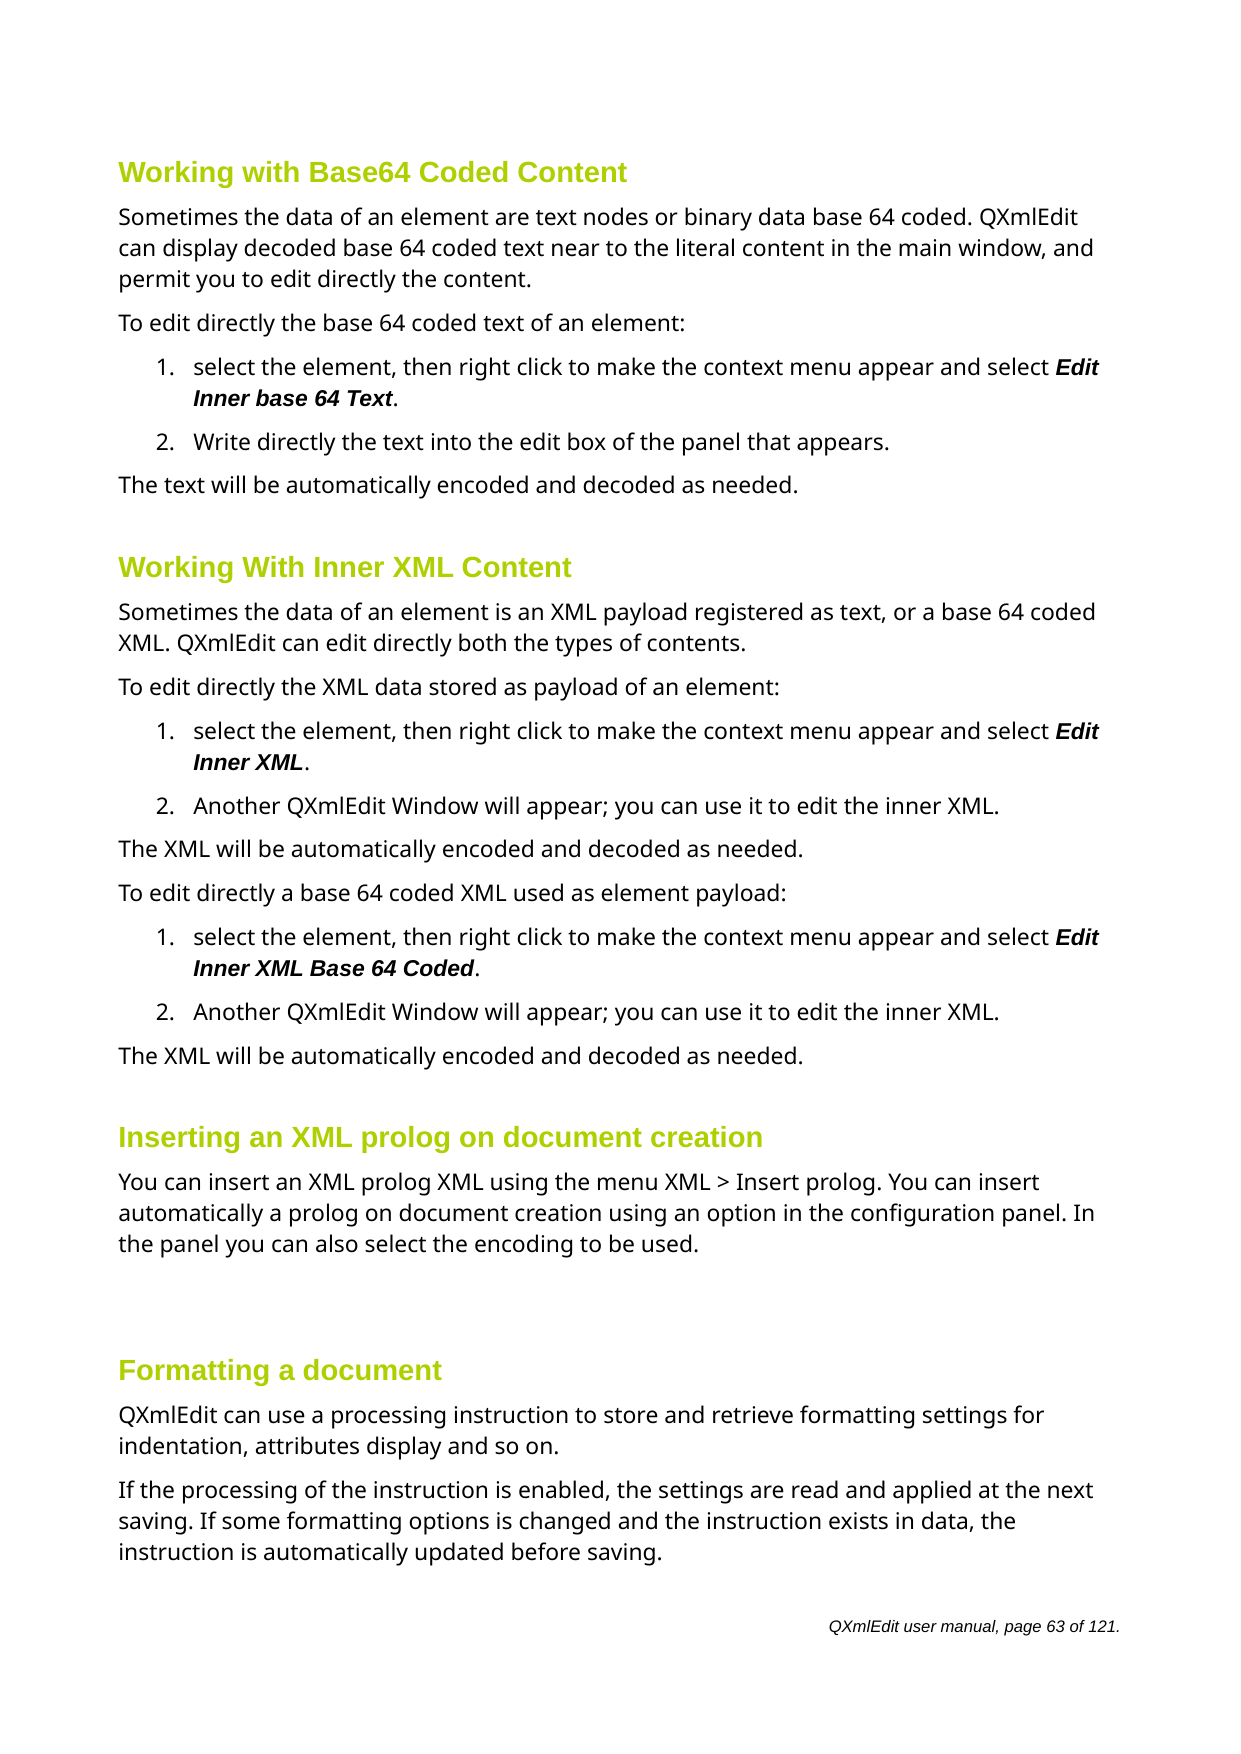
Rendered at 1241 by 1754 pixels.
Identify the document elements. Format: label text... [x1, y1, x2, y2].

text The XML will be automatically encoded and decoded as needed. [118, 1039, 1122, 1071]
list Another QXmlEdit Window will appear; you can use it to edit the inner XML. [156, 996, 1122, 1027]
list select the element, then right click to make the context menu appear and select Edit Inner XML Base 64 Coded. [156, 921, 1122, 983]
text QXmlEdit can use a processing instruction to store and retrieve formatting settings for indentation, attributes display and so on. [118, 1398, 1122, 1461]
text Sometimes the data of an element are text nodes or binary data base 64 coded. QXmlEdit can display decoded base 64 coded text near to the literal content in the main window, and permit you to edit directly the content. [118, 201, 1122, 294]
list Write directly the text into the edit box of the panel that appears. [156, 426, 1122, 457]
subtitle Formatting a document [118, 1353, 1122, 1386]
text The text will be automatically encoded and decoded as needed. [118, 469, 1122, 501]
text The XML will be automatically encoded and decoded as needed. [118, 833, 1122, 864]
list select the element, then right click to make the context menu appear and select Edit Inner base 64 Text. [156, 351, 1122, 413]
list Another QXmlEdit Window will appear; you can use it to edit the inner XML. [156, 789, 1122, 821]
text Sometimes the data of an element is an XML payload registered as text, or a base 64 coded XML. QXmlEdit can edit directly both the types of contents. [118, 596, 1122, 658]
subtitle Inserting an XML prolog on document creation [118, 1120, 1122, 1153]
subtitle Working with Base64 Coded Content [118, 155, 1122, 188]
text To edit directly the base 64 coded text of an element: [118, 307, 1122, 338]
subtitle Working With Inner XML Content [118, 550, 1122, 583]
text To edit directly the XML data stored as payload of an element: [118, 671, 1122, 702]
list select the element, then right click to make the context menu appear and select Edit Inner XML. [156, 714, 1122, 777]
text You can insert an XML prolog XML using the menu XML > Insert prolog. You can insert automatically a prolog on document creation using an option in the configuration panel. In the panel you can also select the encoding to be used. [118, 1166, 1122, 1260]
text If the processing of the instruction is enabled, the settings are read and applied at the next saving. If some formatting options is changed and the instruction exists in data, the instruction is automatically updated before saving. [118, 1473, 1122, 1567]
text To edit directly a base 64 coded XML used as element payload: [118, 877, 1122, 908]
